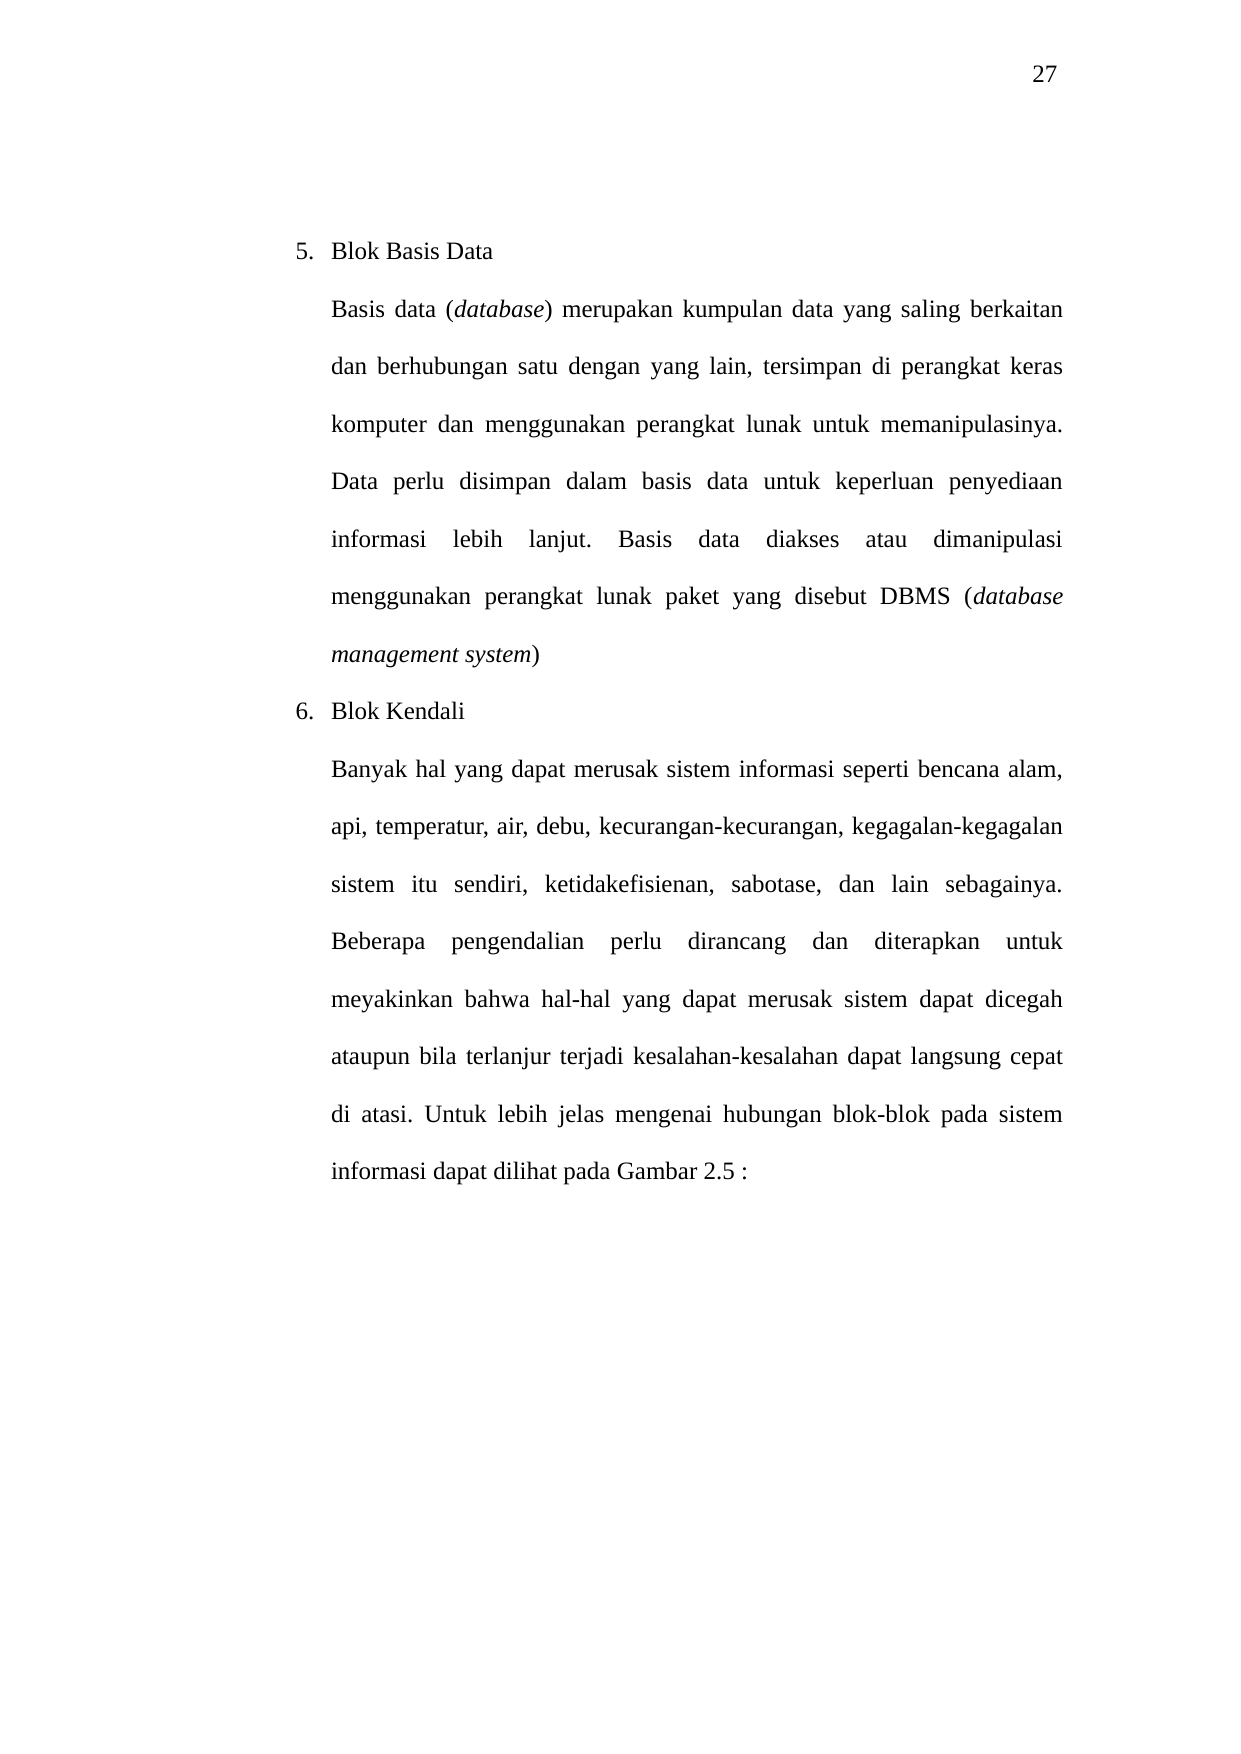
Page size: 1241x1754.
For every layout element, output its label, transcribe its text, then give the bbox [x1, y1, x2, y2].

list Basis data (database) merupakan kumpulan data yang saling berkaitan dan berhubungan satu dengan yang lain, tersimpan di perangkat keras komputer dan menggunakan perangkat lunak untuk memanipulasinya. Data perlu disimpan dalam basis data untuk keperluan penyediaan informasi lebih lanjut. Basis data diakses atau dimanipulasi menggunakan perangkat lunak paket yang disebut DBMS (database management system) [295, 294, 1063, 667]
list Blok Basis Data [295, 236, 1063, 265]
list Banyak hal yang dapat merusak sistem informasi seperti bencana alam, api, temperatur, air, debu, kecurangan-kecurangan, kegagalan-kegagalan sistem itu sendiri, ketidakefisienan, sabotase, dan lain sebagainya. Beberapa pengendalian perlu dirancang dan diterapkan untuk meyakinkan bahwa hal-hal yang dapat merusak sistem dapat dicegah ataupun bila terlanjur terjadi kesalahan-kesalahan dapat langsung cepat di atasi. Untuk lebih jelas mengenai hubungan blok-blok pada sistem informasi dapat dilihat pada Gambar 2.5 : [295, 754, 1063, 1185]
list Blok Kendali [295, 696, 1063, 725]
